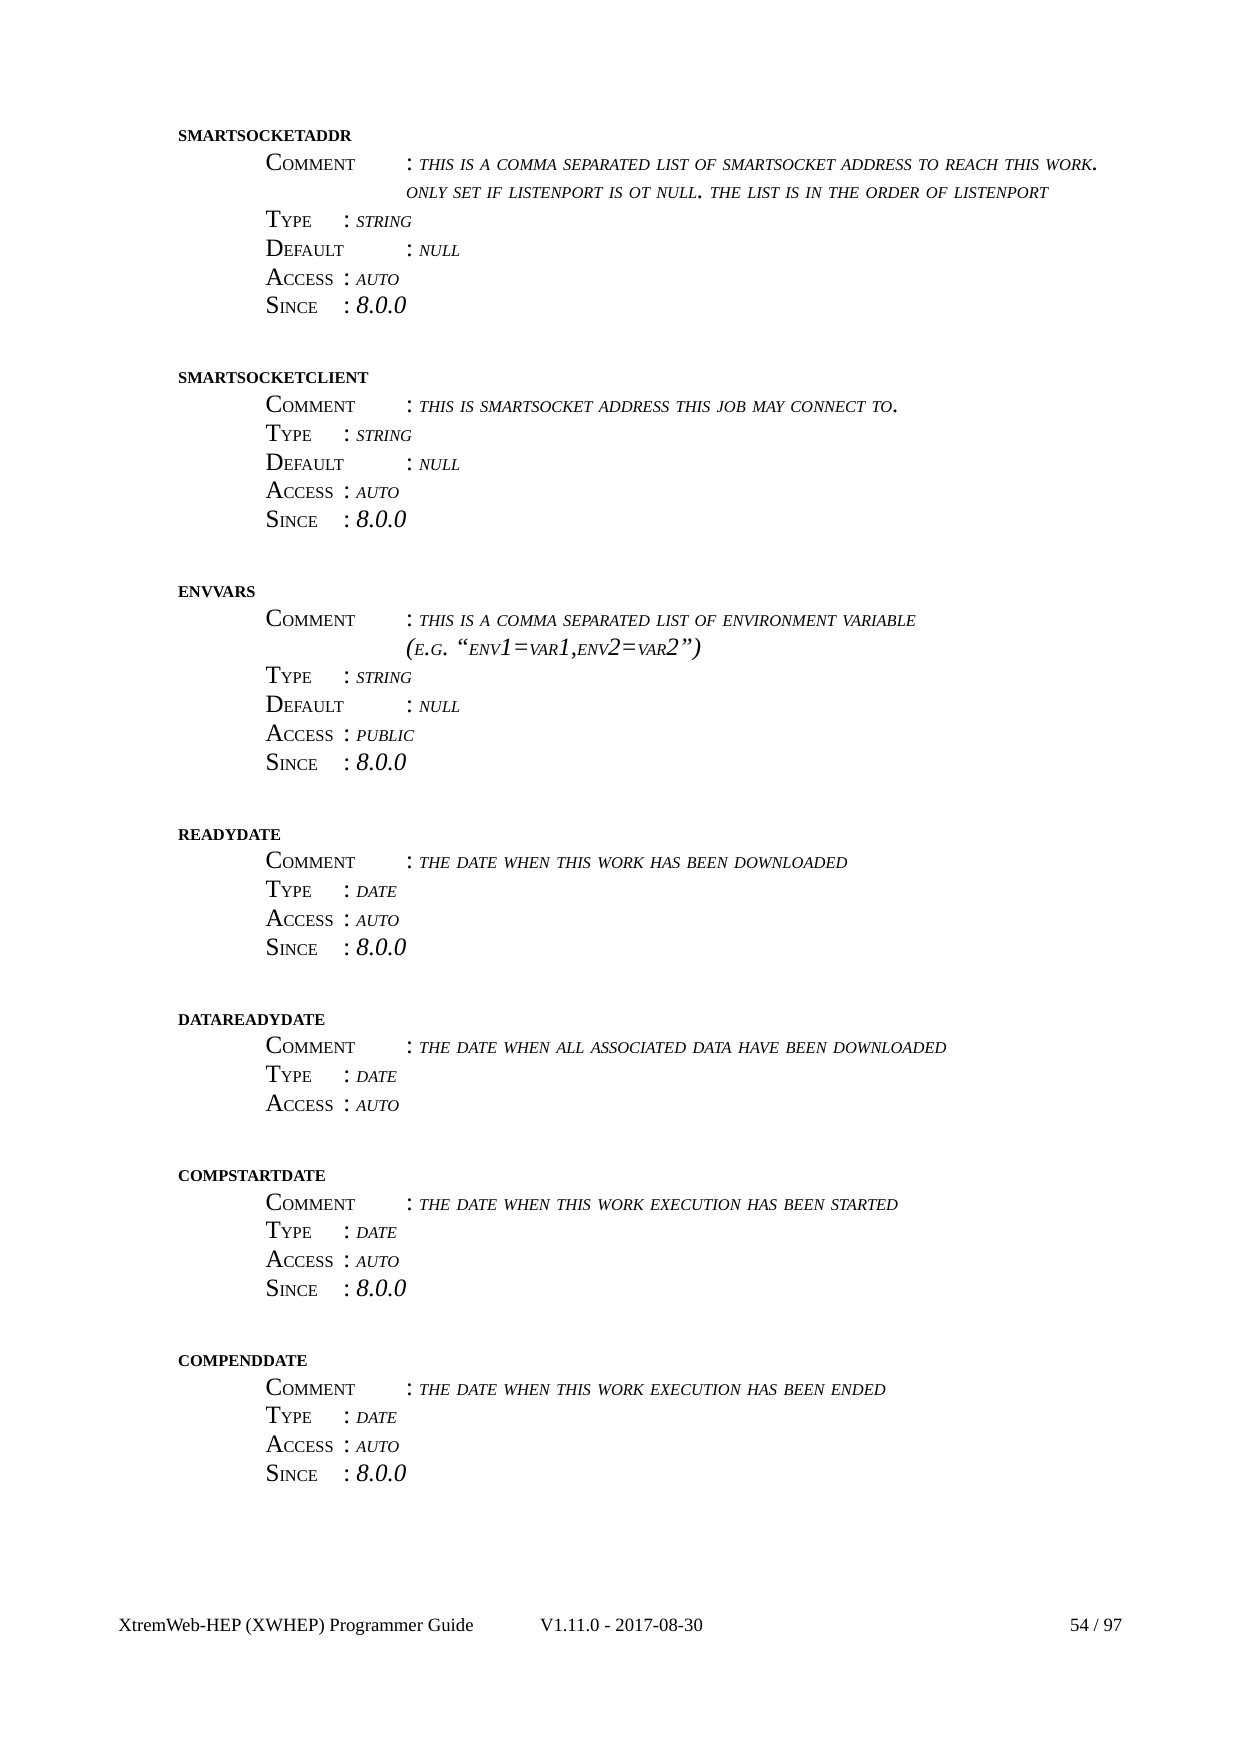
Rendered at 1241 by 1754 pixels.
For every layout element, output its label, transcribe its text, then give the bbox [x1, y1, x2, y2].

text Default : null [265, 689, 1122, 718]
text Type : date [265, 1059, 1122, 1088]
text Comment : this is a comma separated list of smartsocket address to reach this work. only set if listenport is ot null. the list is in the order of listenport [265, 147, 1122, 204]
text Since : 8.0.0 [265, 1273, 1122, 1302]
text Comment : this is a comma separated list of environment variable (e.g. “env1=var1,env2=var2”) [265, 603, 1122, 661]
text Since : 8.0.0 [265, 1458, 1122, 1487]
text Access : auto [265, 262, 1122, 291]
text Comment : the date when this work has been downloaded [265, 846, 1122, 874]
text smartsocketclient [178, 361, 1122, 389]
text Since : 8.0.0 [265, 504, 1122, 533]
text Type : string [265, 661, 1122, 689]
text datareadydate [178, 1002, 1122, 1031]
text smartsocketaddr [178, 118, 1122, 147]
text Since : 8.0.0 [265, 747, 1122, 776]
text Comment : the date when this work execution has been ended [265, 1372, 1122, 1401]
text Access : auto [265, 1244, 1122, 1273]
text readydate [178, 817, 1122, 846]
text compenddate [178, 1343, 1122, 1372]
text Access : auto [265, 1088, 1122, 1117]
text Comment : this is smartsocket address this job may connect to. [265, 389, 1122, 418]
text Comment : the date when this work execution has been started [265, 1187, 1122, 1216]
text Since : 8.0.0 [265, 932, 1122, 961]
text Type : date [265, 1216, 1122, 1244]
text Since : 8.0.0 [265, 291, 1122, 319]
text Access : auto [265, 1429, 1122, 1458]
text Type : date [265, 874, 1122, 903]
text Comment : the date when all associated data have been downloaded [265, 1031, 1122, 1059]
text Type : date [265, 1401, 1122, 1429]
text compstartdate [178, 1158, 1122, 1187]
text Access : auto [265, 476, 1122, 504]
text Access : public [265, 718, 1122, 747]
text Default : null [265, 447, 1122, 476]
text Type : string [265, 204, 1122, 233]
text Type : string [265, 418, 1122, 447]
text Default : null [265, 233, 1122, 262]
text envvars [178, 574, 1122, 603]
text Access : auto [265, 903, 1122, 932]
